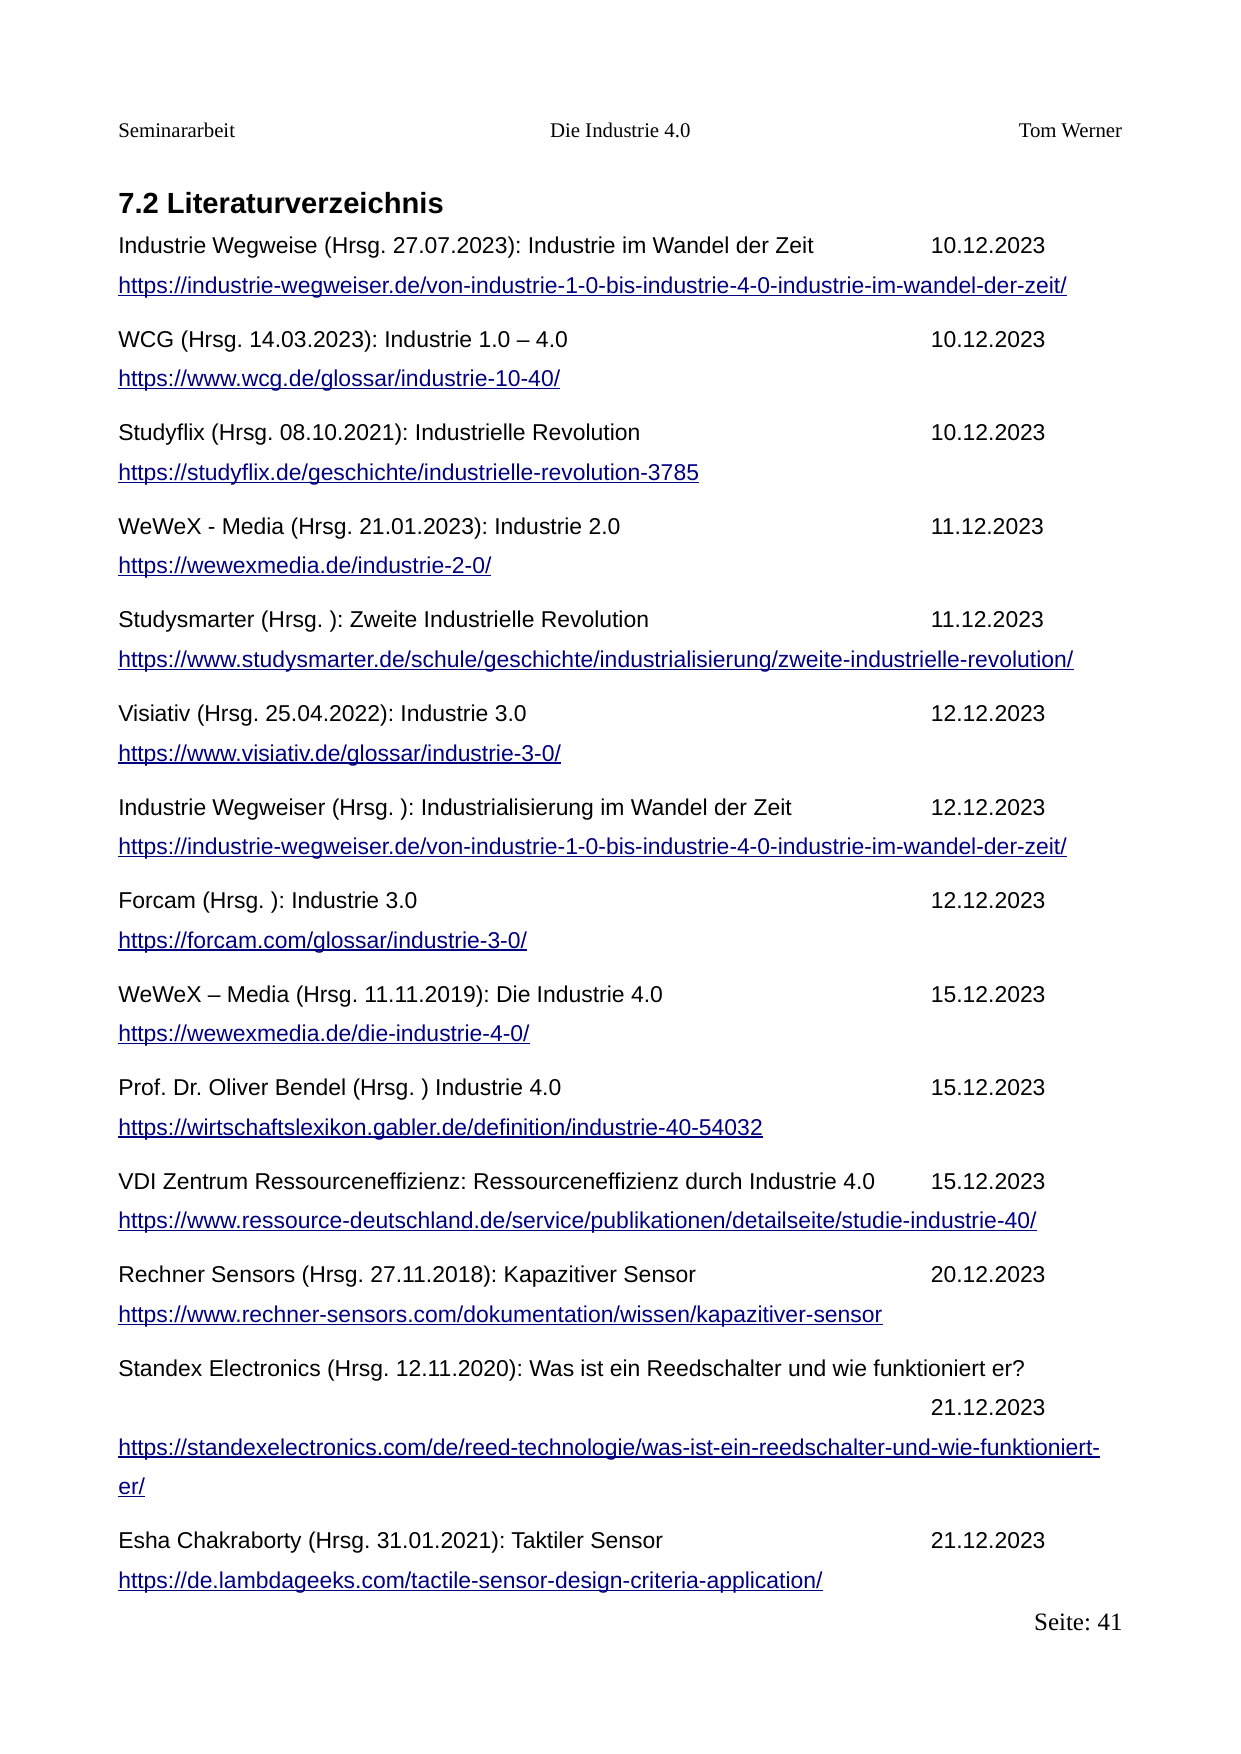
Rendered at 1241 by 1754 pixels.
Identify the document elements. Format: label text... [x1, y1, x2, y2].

text Visiativ (Hrsg. 25.04.2022): Industrie 3.0 12.12.2023 https://www.visiativ.de/glossar/industrie-3-0/ [118, 700, 1122, 766]
text Esha Chakraborty (Hrsg. 31.01.2021): Taktiler Sensor 21.12.2023 https://de.lambdageeks.com/tactile-sensor-design-criteria-application/ [118, 1527, 1122, 1593]
text Studysmarter (Hrsg. ): Zweite Industrielle Revolution 11.12.2023 https://www.studysmarter.de/schule/geschichte/industrialisierung/zweite-industrielle-revolution/ [118, 606, 1122, 672]
text Studyflix (Hrsg. 08.10.2021): Industrielle Revolution 10.12.2023 https://studyflix.de/geschichte/industrielle-revolution-3785 [118, 419, 1122, 485]
text WeWeX - Media (Hrsg. 21.01.2023): Industrie 2.0 11.12.2023 https://wewexmedia.de/industrie-2-0/ [118, 513, 1122, 579]
text Rechner Sensors (Hrsg. 27.11.2018): Kapazitiver Sensor 20.12.2023 https://www.rechner-sensors.com/dokumentation/wissen/kapazitiver-sensor [118, 1261, 1122, 1327]
subtitle 7.2 Literaturverzeichnis [118, 186, 1122, 220]
text WCG (Hrsg. 14.03.2023): Industrie 1.0 – 4.0 10.12.2023 https://www.wcg.de/glossar/industrie-10-40/ [118, 326, 1122, 392]
text Prof. Dr. Oliver Bendel (Hrsg. ) Industrie 4.0 15.12.2023 https://wirtschaftslexikon.gabler.de/definition/industrie-40-54032 [118, 1074, 1122, 1140]
text Forcam (Hrsg. ): Industrie 3.0 12.12.2023 https://forcam.com/glossar/industrie-3-0/ [118, 887, 1122, 953]
text Industrie Wegweiser (Hrsg. ): Industrialisierung im Wandel der Zeit 12.12.2023 https://industrie-wegweiser.de/von-industrie-1-0-bis-industrie-4-0-industrie-im-wandel-der-zeit/ [118, 793, 1122, 859]
text WeWeX – Media (Hrsg. 11.11.2019): Die Industrie 4.0 15.12.2023 https://wewexmedia.de/die-industrie-4-0/ [118, 981, 1122, 1046]
text Standex Electronics (Hrsg. 12.11.2020): Was ist ein Reedschalter und wie funktioniert er? 21.12.2023 https://standexelectronics.com/de/reed-technologie/was-ist-ein-reedschalter-und-wie-funktioniert-er/ [118, 1355, 1122, 1499]
text Industrie Wegweise (Hrsg. 27.07.2023): Industrie im Wandel der Zeit 10.12.2023 https://industrie-wegweiser.de/von-industrie-1-0-bis-industrie-4-0-industrie-im-wandel-der-zeit/ [118, 232, 1122, 298]
text VDI Zentrum Ressourceneffizienz: Ressourceneffizienz durch Industrie 4.0 15.12.2023 https://www.ressource-deutschland.de/service/publikationen/detailseite/studie-industrie-40/ [118, 1168, 1122, 1233]
